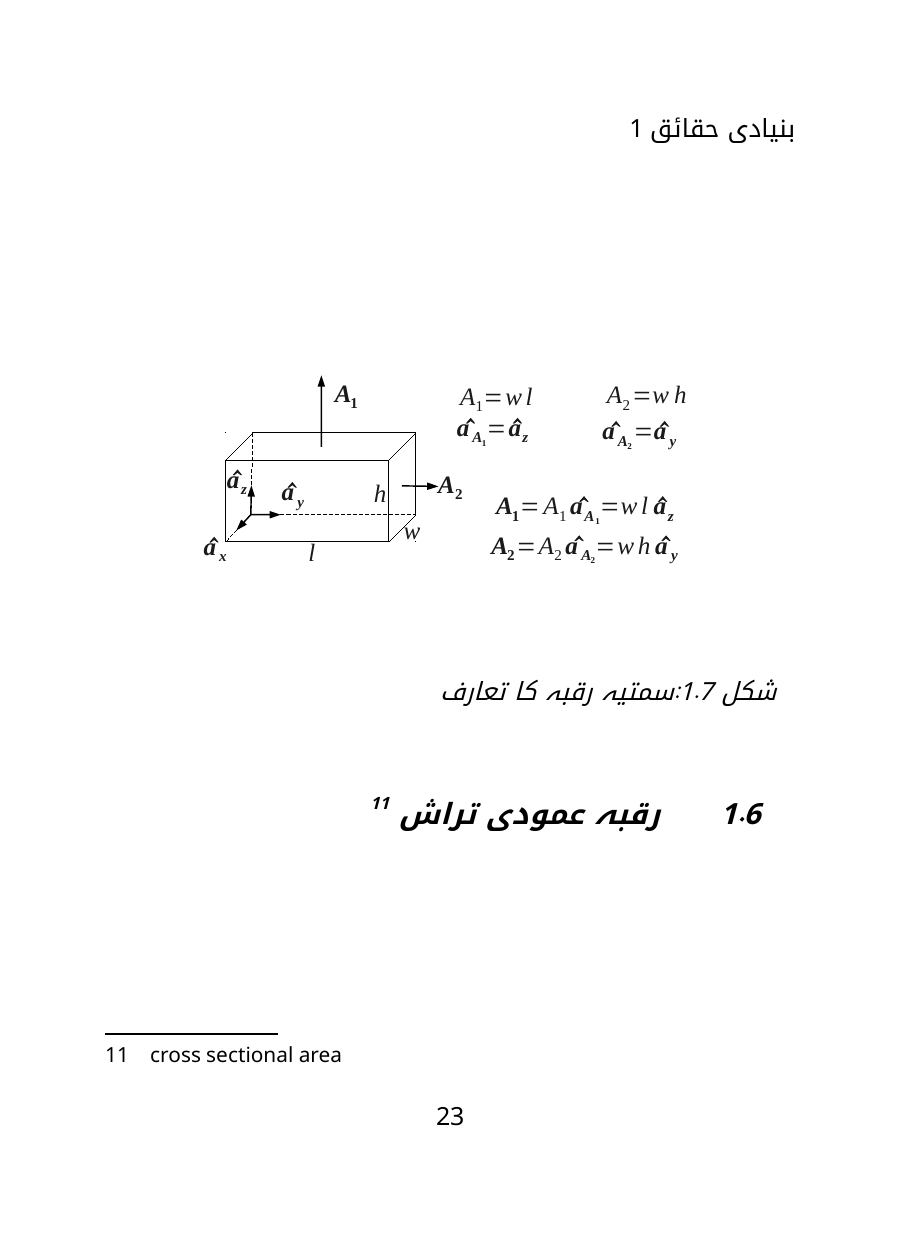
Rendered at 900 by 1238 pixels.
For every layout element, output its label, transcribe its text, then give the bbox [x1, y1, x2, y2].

list cross sectional area [105, 1040, 795, 1068]
text شکل 1.7:سمتیہ رقبہ کا تعارف [124, 288, 776, 716]
subtitle رقبہ عمودی تراش [105, 787, 720, 843]
